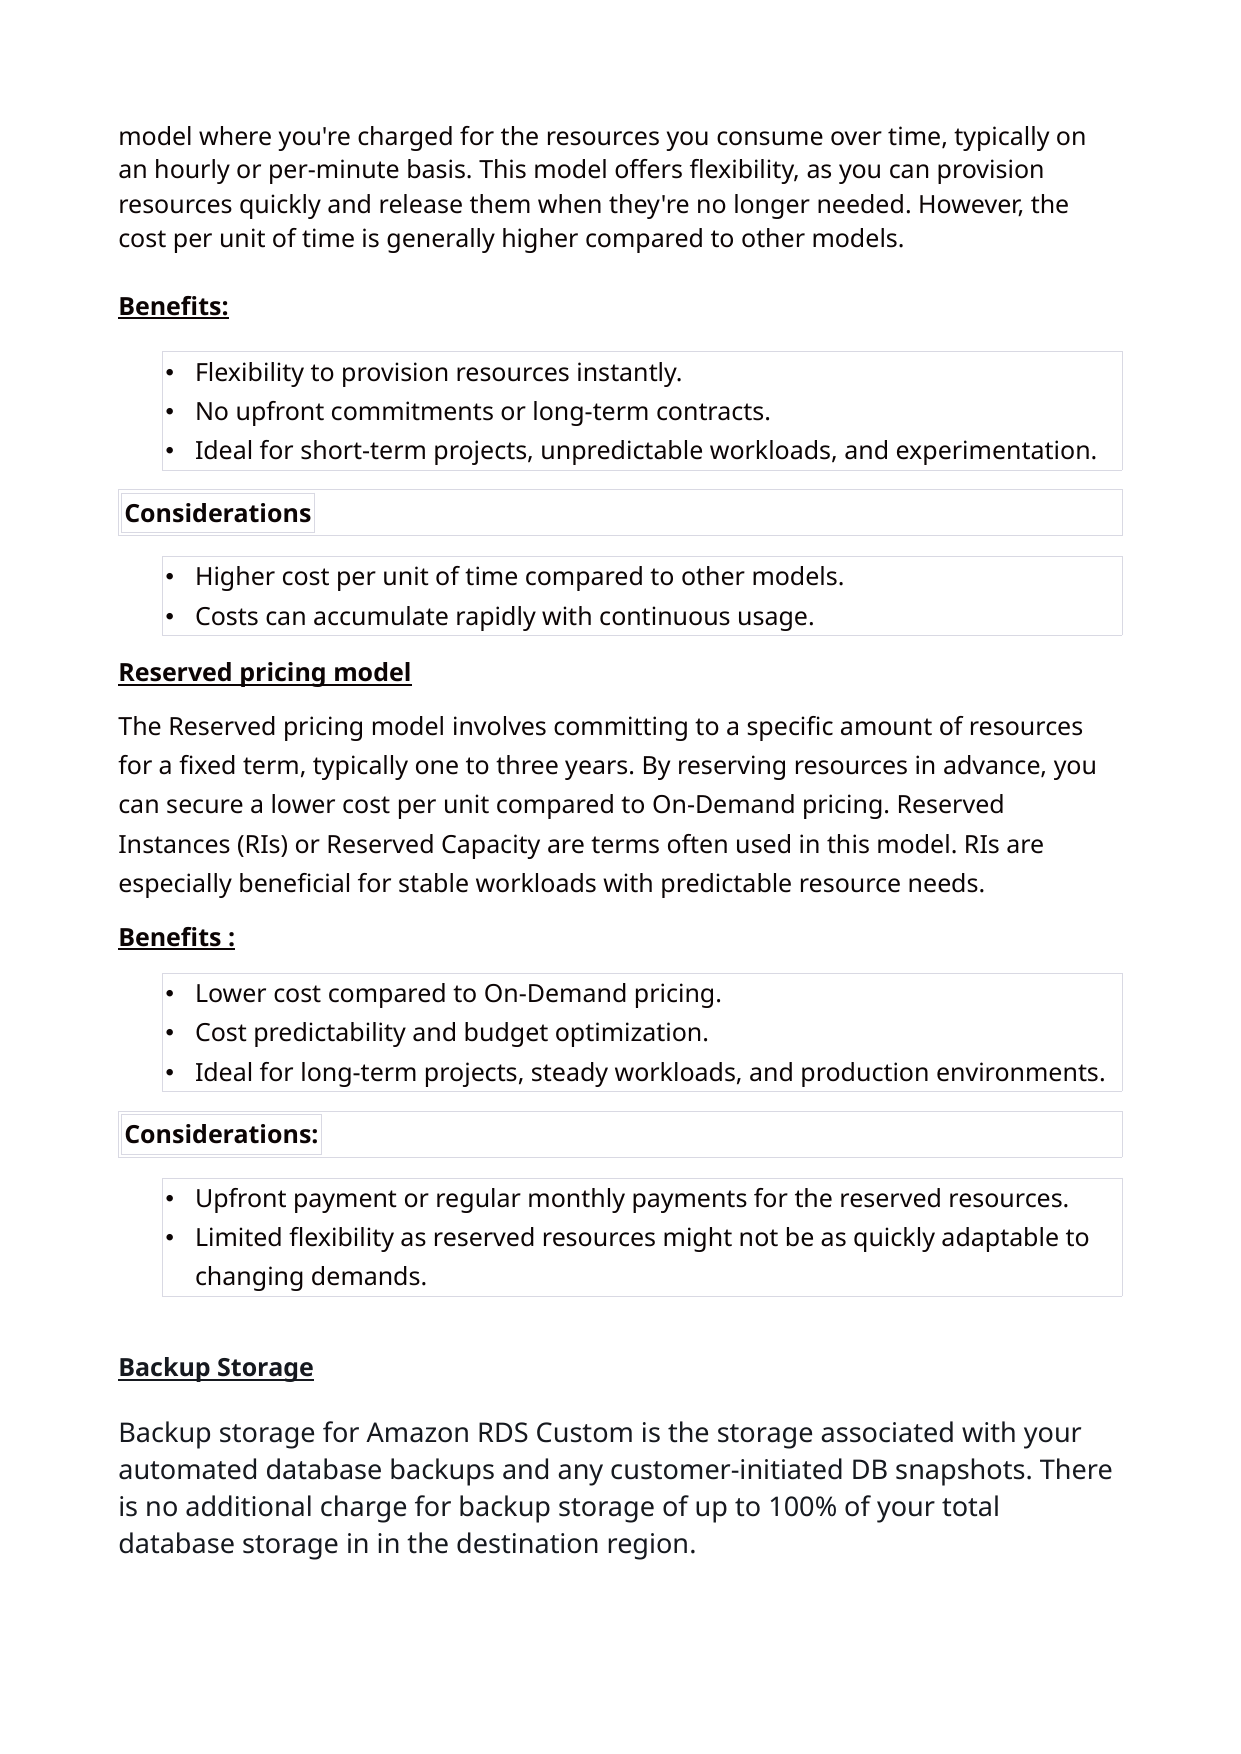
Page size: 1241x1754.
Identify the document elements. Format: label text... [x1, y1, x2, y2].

text Benefits: [118, 288, 1122, 322]
text Considerations [119, 490, 1122, 535]
list No upfront commitments or long-term contracts. [163, 390, 1122, 427]
list Ideal for short-term projects, unpredictable workloads, and experimentation. [163, 429, 1122, 470]
list Flexibility to provision resources instantly. [163, 352, 1122, 388]
text Backup Storage [118, 1316, 1122, 1384]
list Upfront payment or regular monthly payments for the reserved resources. [163, 1179, 1122, 1215]
list Lower cost compared to On-Demand pricing. [163, 974, 1122, 1010]
text model where you're charged for the resources you consume over time, typically on an hourly or per-minute basis. This model offers flexibility, as you can provision resources quickly and release them when they're no longer needed. However, the cost per unit of time is generally higher compared to other models. [118, 118, 1122, 254]
text Backup storage for Amazon RDS Custom is the storage associated with your automated database backups and any customer-initiated DB snapshots. There is no additional charge for backup storage of up to 100% of your total database storage in in the destination region. [118, 1414, 1122, 1561]
text The Reserved pricing model involves committing to a specific amount of resources for a fixed term, typically one to three years. By reserving resources in advance, you can secure a lower cost per unit compared to On-Demand pricing. Reserved Instances (RIs) or Reserved Capacity are terms often used in this model. RIs are especially beneficial for stable workloads with predictable resource needs. [118, 709, 1122, 899]
text Benefits : [118, 919, 1122, 953]
list Cost predictability and budget optimization. [163, 1012, 1122, 1049]
text Considerations: [119, 1112, 1122, 1157]
list Costs can accumulate rapidly with continuous usage. [163, 595, 1122, 635]
text Reserved pricing model [118, 655, 1122, 689]
list Limited flexibility as reserved resources might not be as quickly adaptable to changing demands. [163, 1217, 1122, 1296]
list Ideal for long-term projects, steady workloads, and production environments. [163, 1051, 1122, 1091]
list Higher cost per unit of time compared to other models. [163, 557, 1122, 593]
